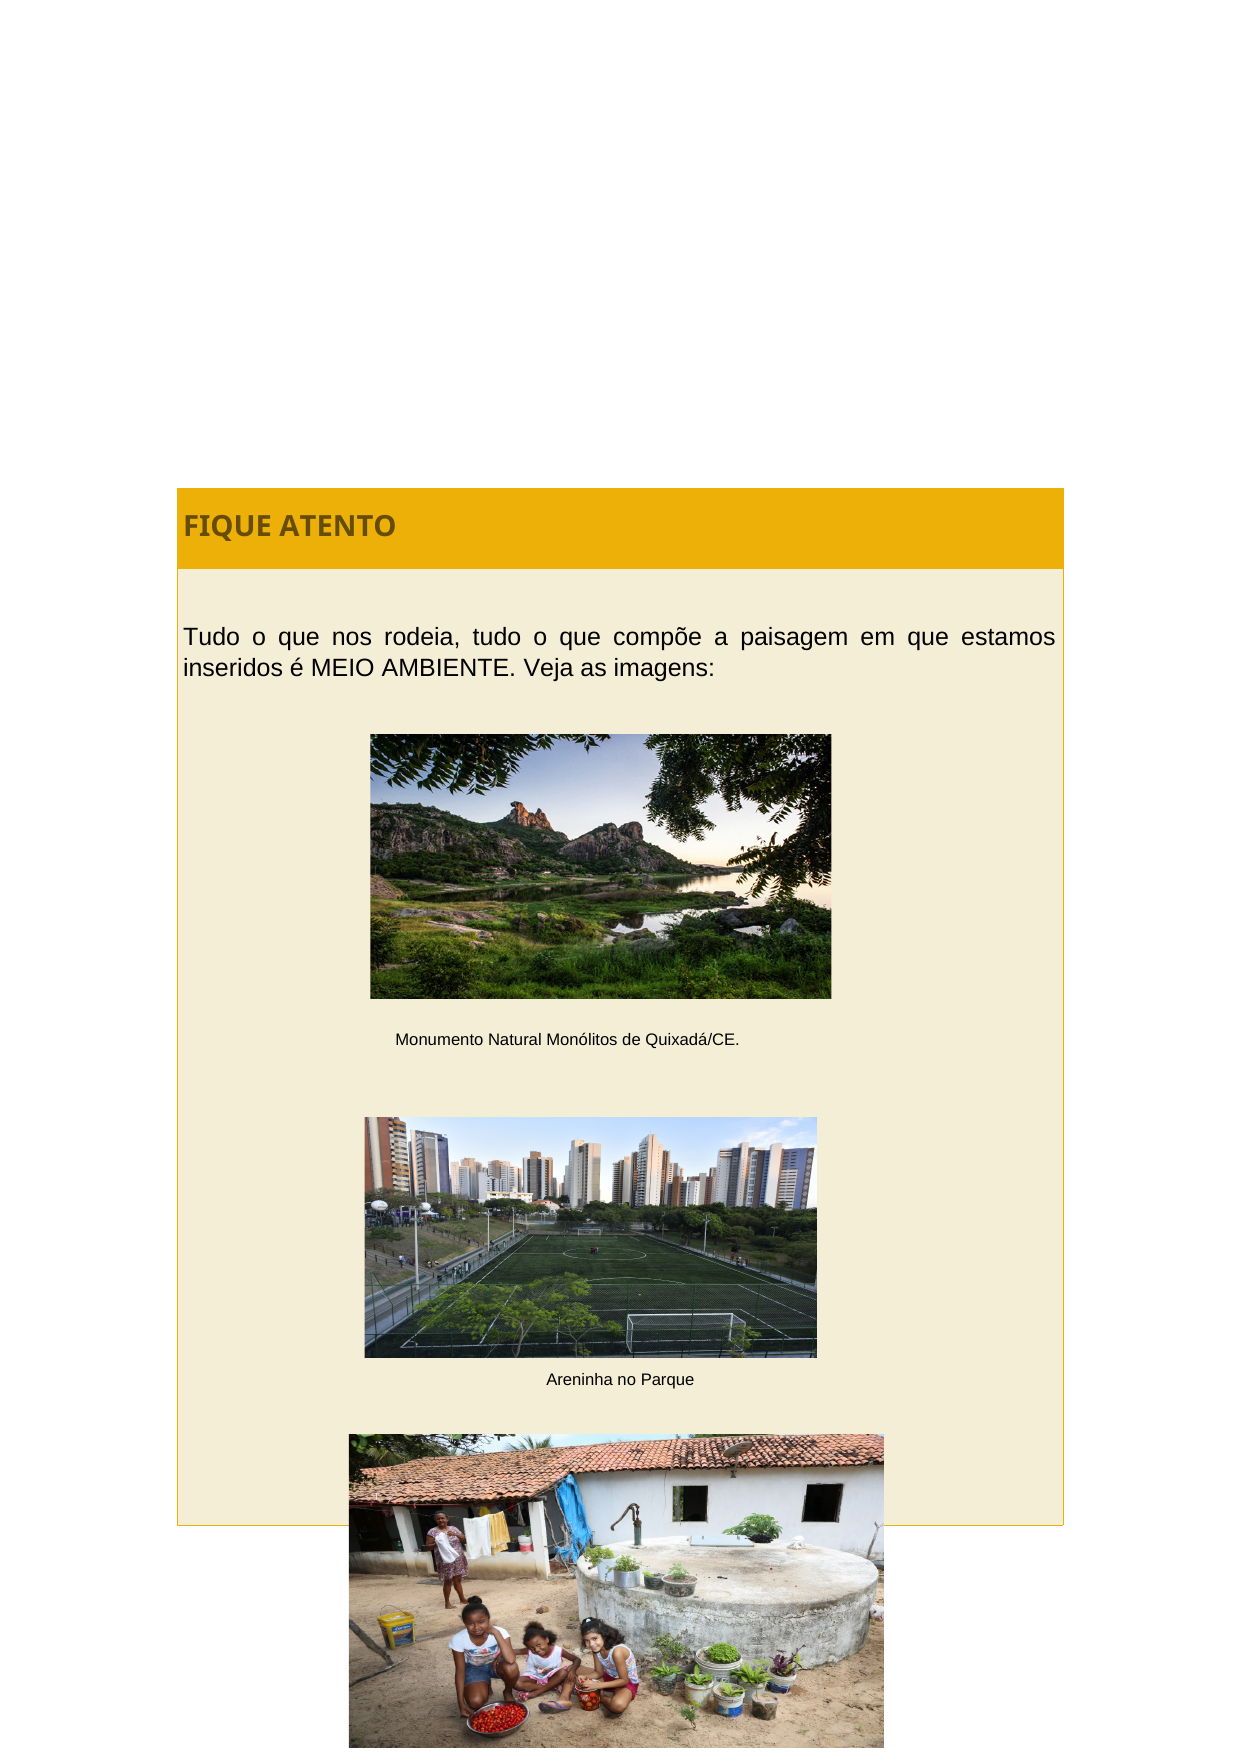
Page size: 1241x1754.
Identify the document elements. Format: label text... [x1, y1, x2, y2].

picture [364, 1117, 817, 1358]
picture [348, 1434, 884, 1748]
table_header FIQUE ATENTO [178, 489, 1063, 568]
picture [370, 734, 832, 999]
table_cell Tudo o que nos rodeia, tudo o que compõe a paisagem em que estamos inseridos é MEIO AMBIENTE. Veja as imagens: Monumento Natural Monólitos de Quixadá/CE. Areninha no Parque [178, 569, 1063, 1525]
